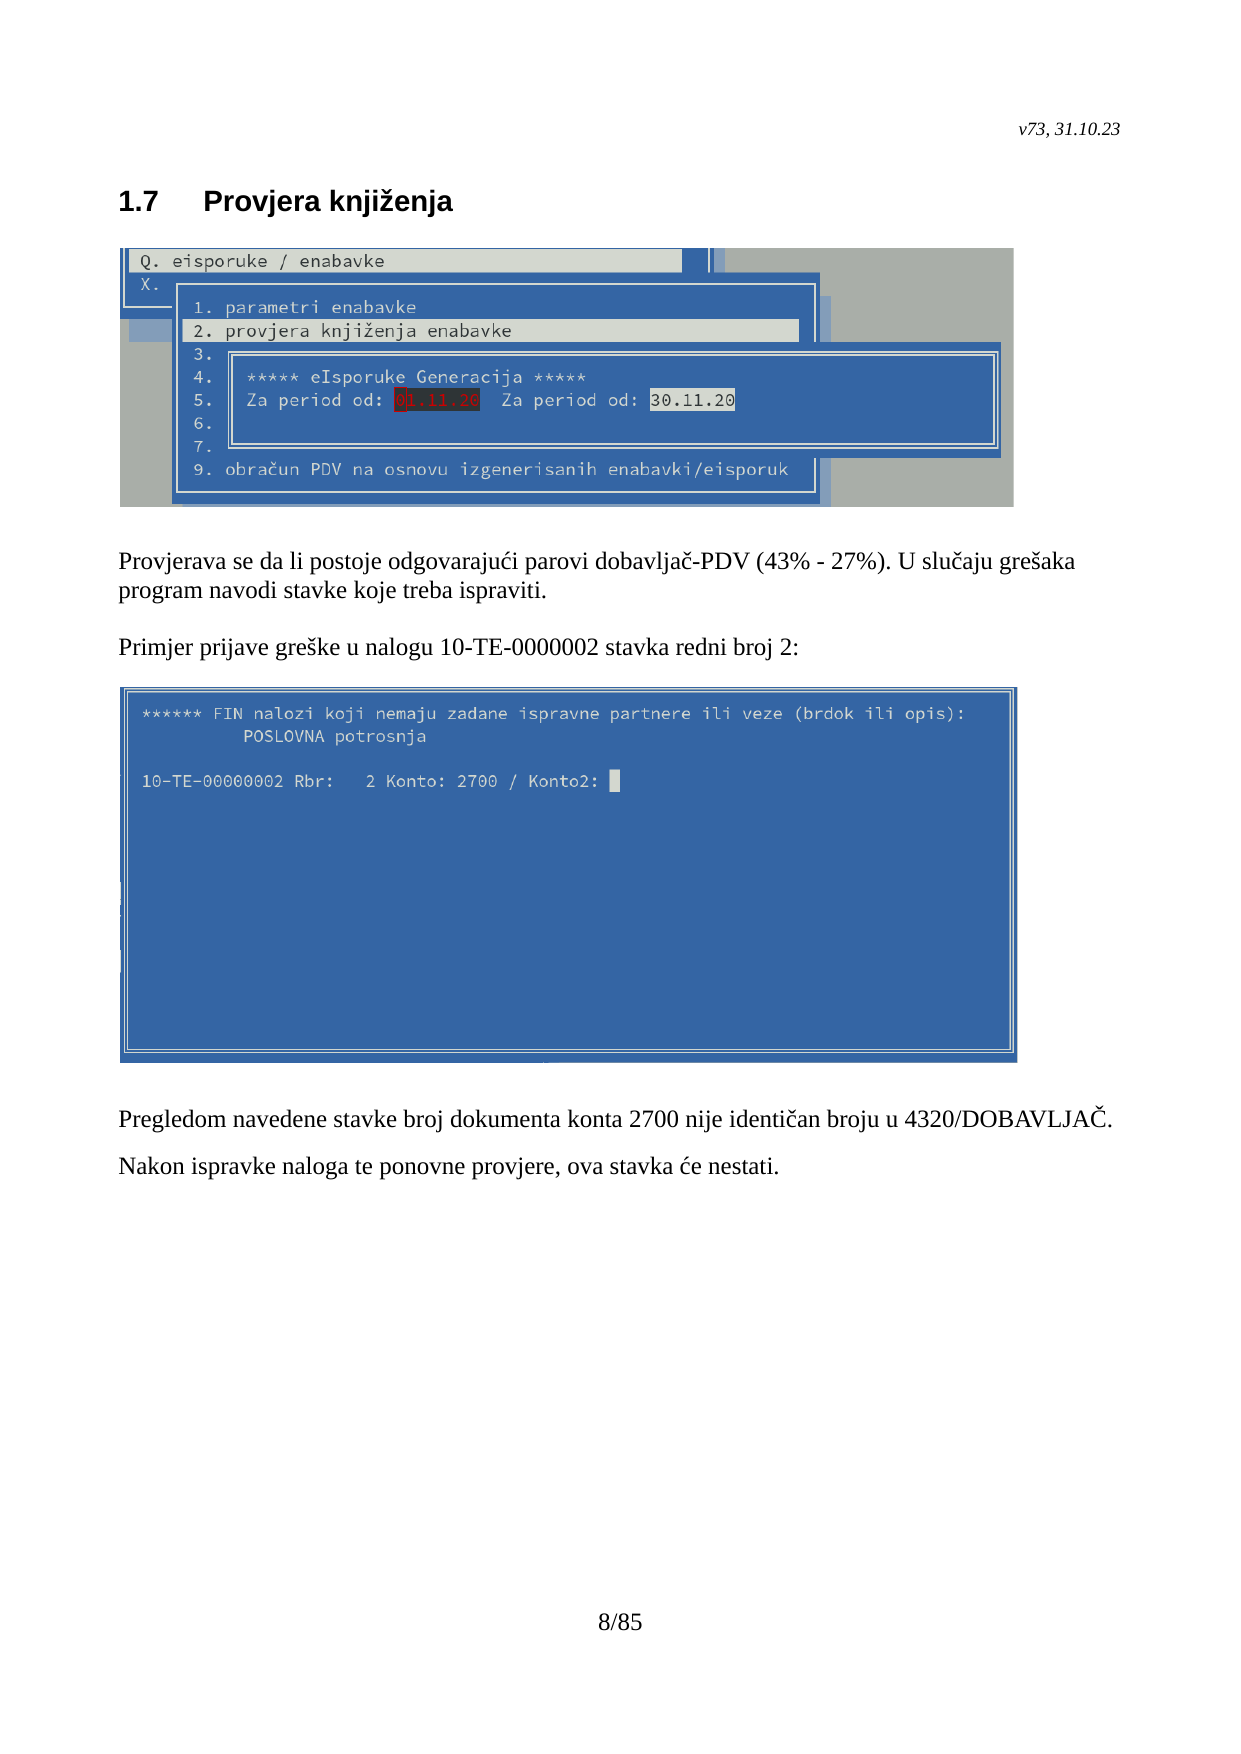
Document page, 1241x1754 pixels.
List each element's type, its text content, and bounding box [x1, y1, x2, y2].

text Primjer prijave greške u nalogu 10-TE-0000002 stavka redni broj 2: [118, 632, 1122, 661]
text Provjerava se da li postoje odgovarajući parovi dobavljač-PDV (43% - 27%). U slučaju grešaka program navodi stavke koje treba ispraviti. [118, 546, 1122, 604]
subtitle Pregledom navedene stavke broj dokumenta konta 2700 nije identičan broju u 4320/DOBAVLJAČ. [118, 1104, 1122, 1133]
picture [120, 687, 1018, 1063]
subtitle Nakon ispravke naloga te ponovne provjere, ova stavka će nestati. [118, 1151, 1122, 1180]
picture [120, 248, 1014, 507]
subtitle Provjera knjiženja [118, 184, 1122, 217]
